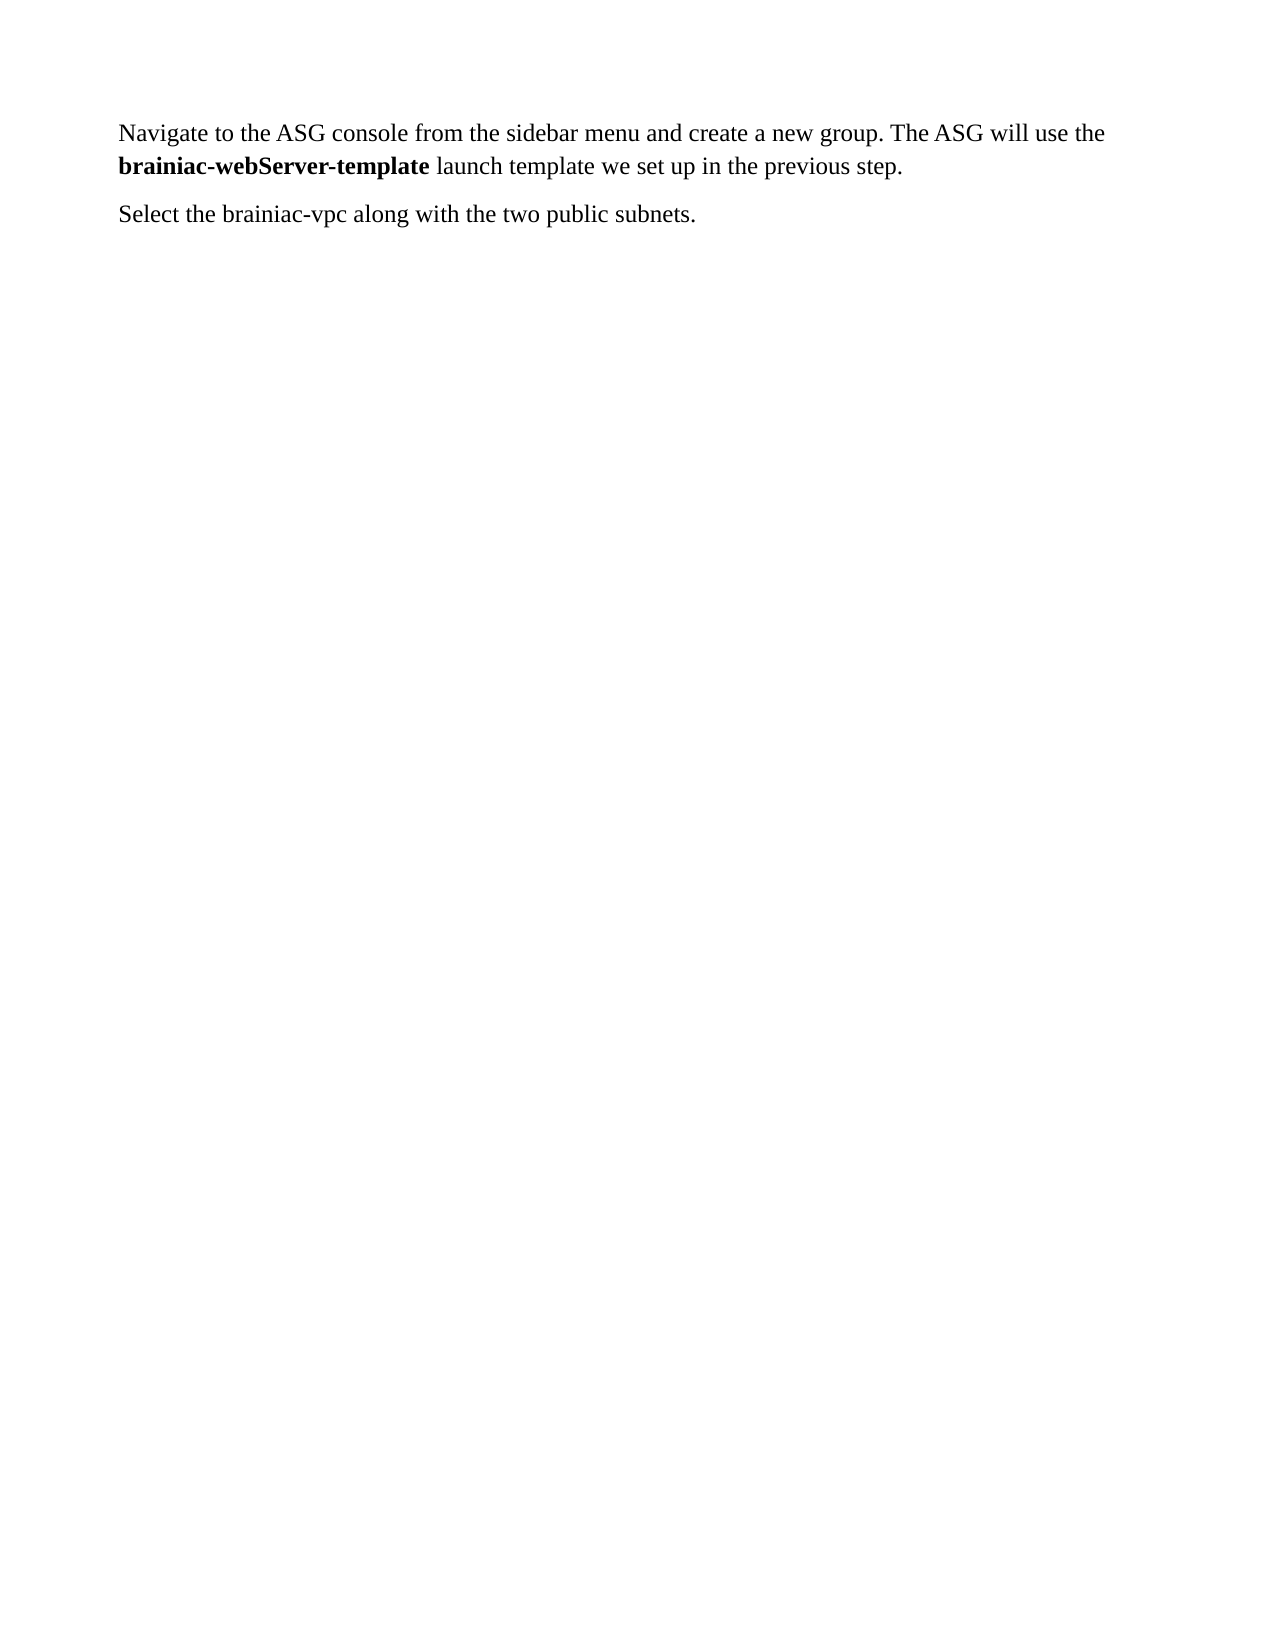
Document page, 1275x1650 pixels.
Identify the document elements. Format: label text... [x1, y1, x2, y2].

text Select the brainiac-vpc along with the two public subnets. [118, 199, 1157, 227]
text Navigate to the ASG console from the sidebar menu and create a new group. The ASG will use the brainiac-webServer-template launch template we set up in the previous step. [118, 118, 1157, 180]
